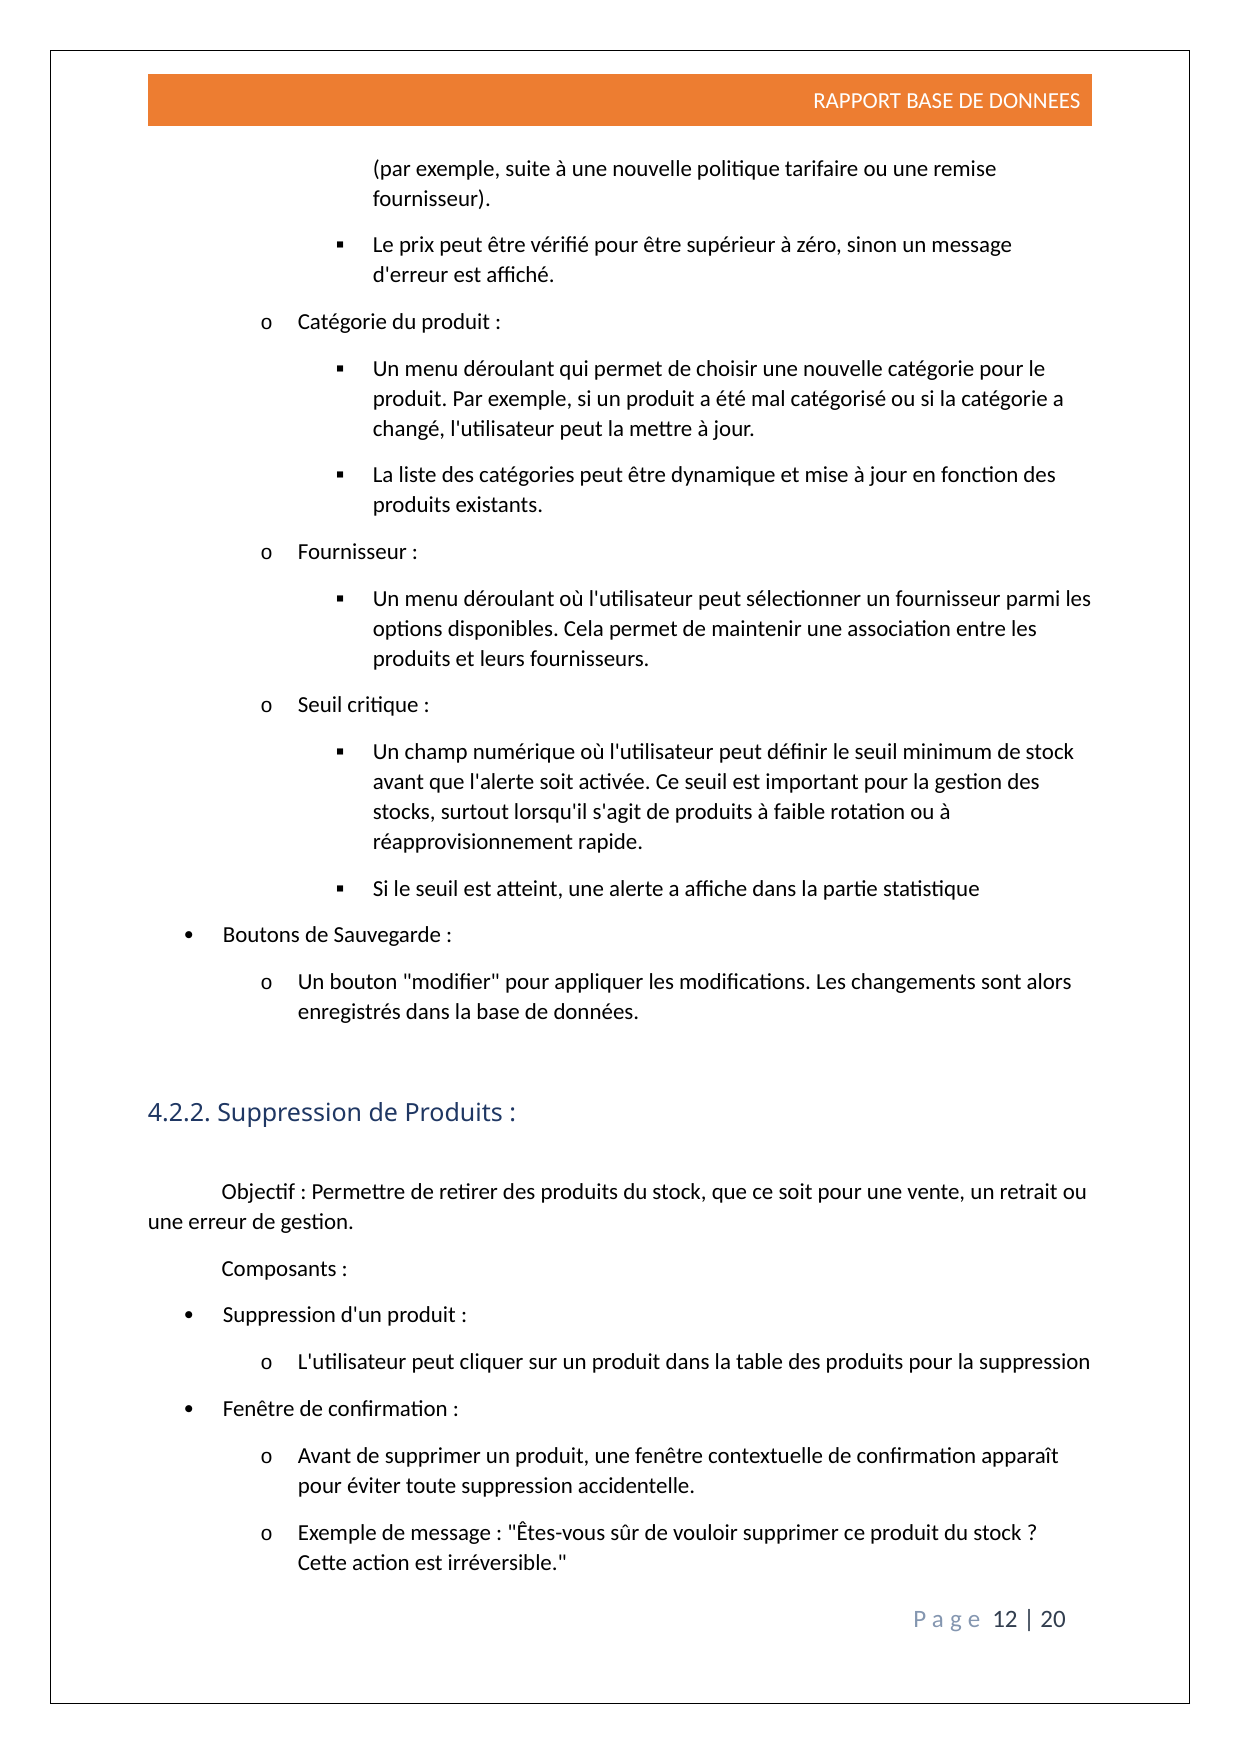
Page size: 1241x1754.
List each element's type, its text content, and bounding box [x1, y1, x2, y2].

list Boutons de Sauvegarde : [185, 920, 1092, 948]
list Si le seuil est atteint, une alerte a affiche dans la partie statistique [335, 874, 1092, 902]
list Seuil critique : [260, 690, 1092, 719]
list Avant de supprimer un produit, une fenêtre contextuelle de confirmation apparaît pour éviter toute suppression accidentelle. [260, 1441, 1092, 1499]
list Suppression d'un produit : [185, 1301, 1092, 1328]
list Fournisseur : [260, 537, 1092, 565]
text Objectif : Permettre de retirer des produits du stock, que ce soit pour une vente, un retrait ou une erreur de gestion. [148, 1177, 1092, 1235]
text Composants : [148, 1254, 1092, 1282]
list Le prix peut être vérifié pour être supérieur à zéro, sinon un message d'erreur est affiché. [335, 230, 1092, 288]
list Un bouton "modifier" pour appliquer les modifications. Les changements sont alors enregistrés dans la base de données. [260, 967, 1092, 1025]
list Exemple de message : "Êtes-vous sûr de vouloir supprimer ce produit du stock ? Cette action est irréversible." [260, 1518, 1092, 1576]
list Fenêtre de confirmation : [185, 1394, 1092, 1422]
list Catégorie du produit : [260, 307, 1092, 335]
list Un champ numérique où l'utilisateur peut définir le seuil minimum de stock avant que l'alerte soit activée. Ce seuil est important pour la gestion des stocks, surtout lorsqu'il s'agit de produits à faible rotation ou à réapprovisionnement rapide. [335, 737, 1092, 855]
list La liste des catégories peut être dynamique et mise à jour en fonction des produits existants. [335, 460, 1092, 518]
list Un menu déroulant où l'utilisateur peut sélectionner un fournisseur parmi les options disponibles. Cela permet de maintenir une association entre les produits et leurs fournisseurs. [335, 584, 1092, 672]
list L'utilisateur peut cliquer sur un produit dans la table des produits pour la suppression [260, 1347, 1092, 1376]
list Un menu déroulant qui permet de choisir une nouvelle catégorie pour le produit. Par exemple, si un produit a été mal catégorisé ou si la catégorie a changé, l'utilisateur peut la mettre à jour. [335, 354, 1092, 442]
list (par exemple, suite à une nouvelle politique tarifaire ou une remise fournisseur). [335, 154, 1092, 212]
subtitle 4.2.2. Suppression de Produits : [148, 1094, 1092, 1129]
